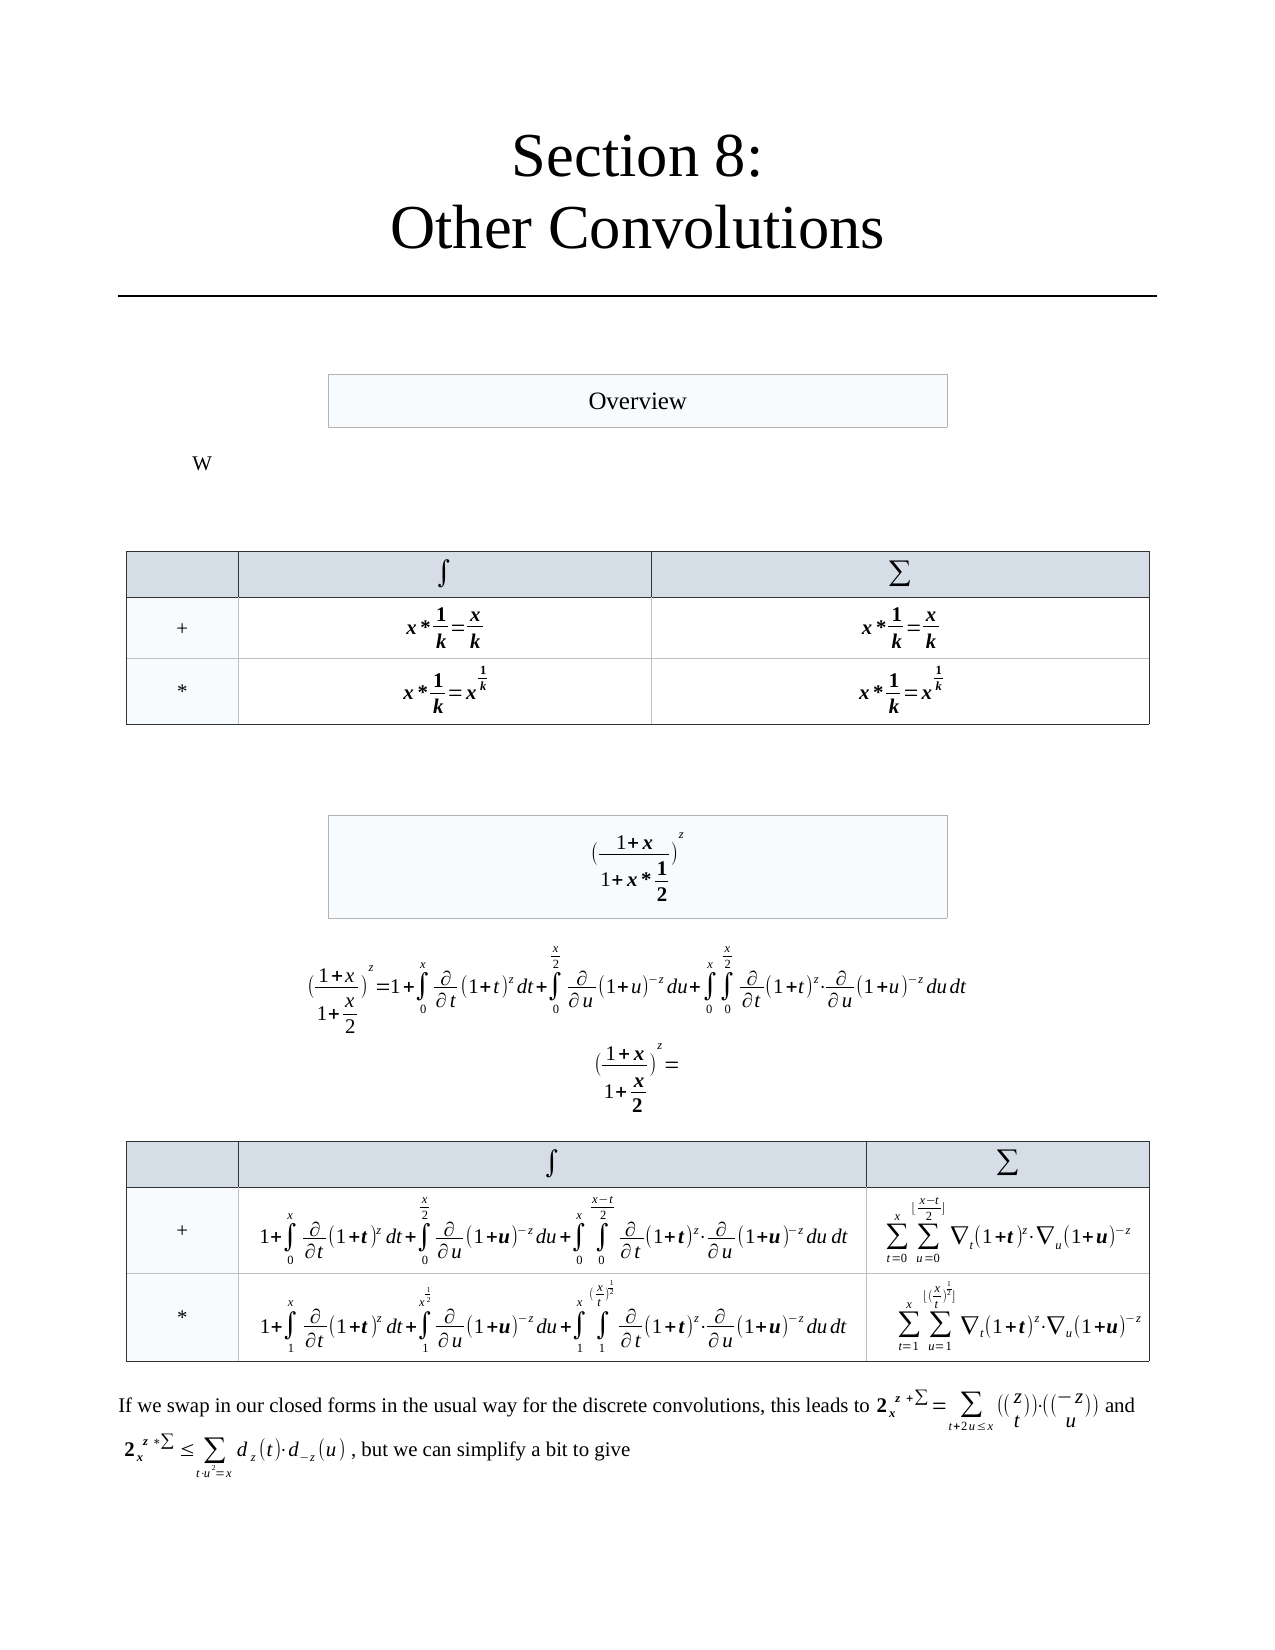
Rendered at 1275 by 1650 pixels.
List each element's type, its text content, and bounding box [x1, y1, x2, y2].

table_cell [652, 598, 1149, 658]
text W [118, 451, 1157, 475]
table_cell [652, 659, 1149, 724]
text Other Convolutions [118, 190, 1157, 262]
text If we swap in our closed forms in the usual way for the discrete convolutions, this leads toand, but we can simplify a bit to give [118, 1385, 1157, 1479]
text Section 8: [118, 118, 1157, 190]
table_header [239, 1142, 866, 1187]
table_cell [239, 1274, 866, 1361]
table_header [127, 552, 238, 597]
table_cell [867, 1274, 1149, 1361]
table_cell * [127, 659, 238, 724]
table_cell [867, 1188, 1149, 1273]
table_cell + [127, 1188, 238, 1273]
table_cell * [127, 1274, 238, 1361]
text Overview [329, 375, 947, 427]
table_header [652, 552, 1149, 597]
table_cell [239, 1188, 866, 1273]
table_header [239, 552, 651, 597]
table_header [867, 1142, 1149, 1187]
table_cell [239, 598, 651, 658]
table_header [127, 1142, 238, 1187]
table_cell + [127, 598, 238, 658]
table_cell [239, 659, 651, 724]
